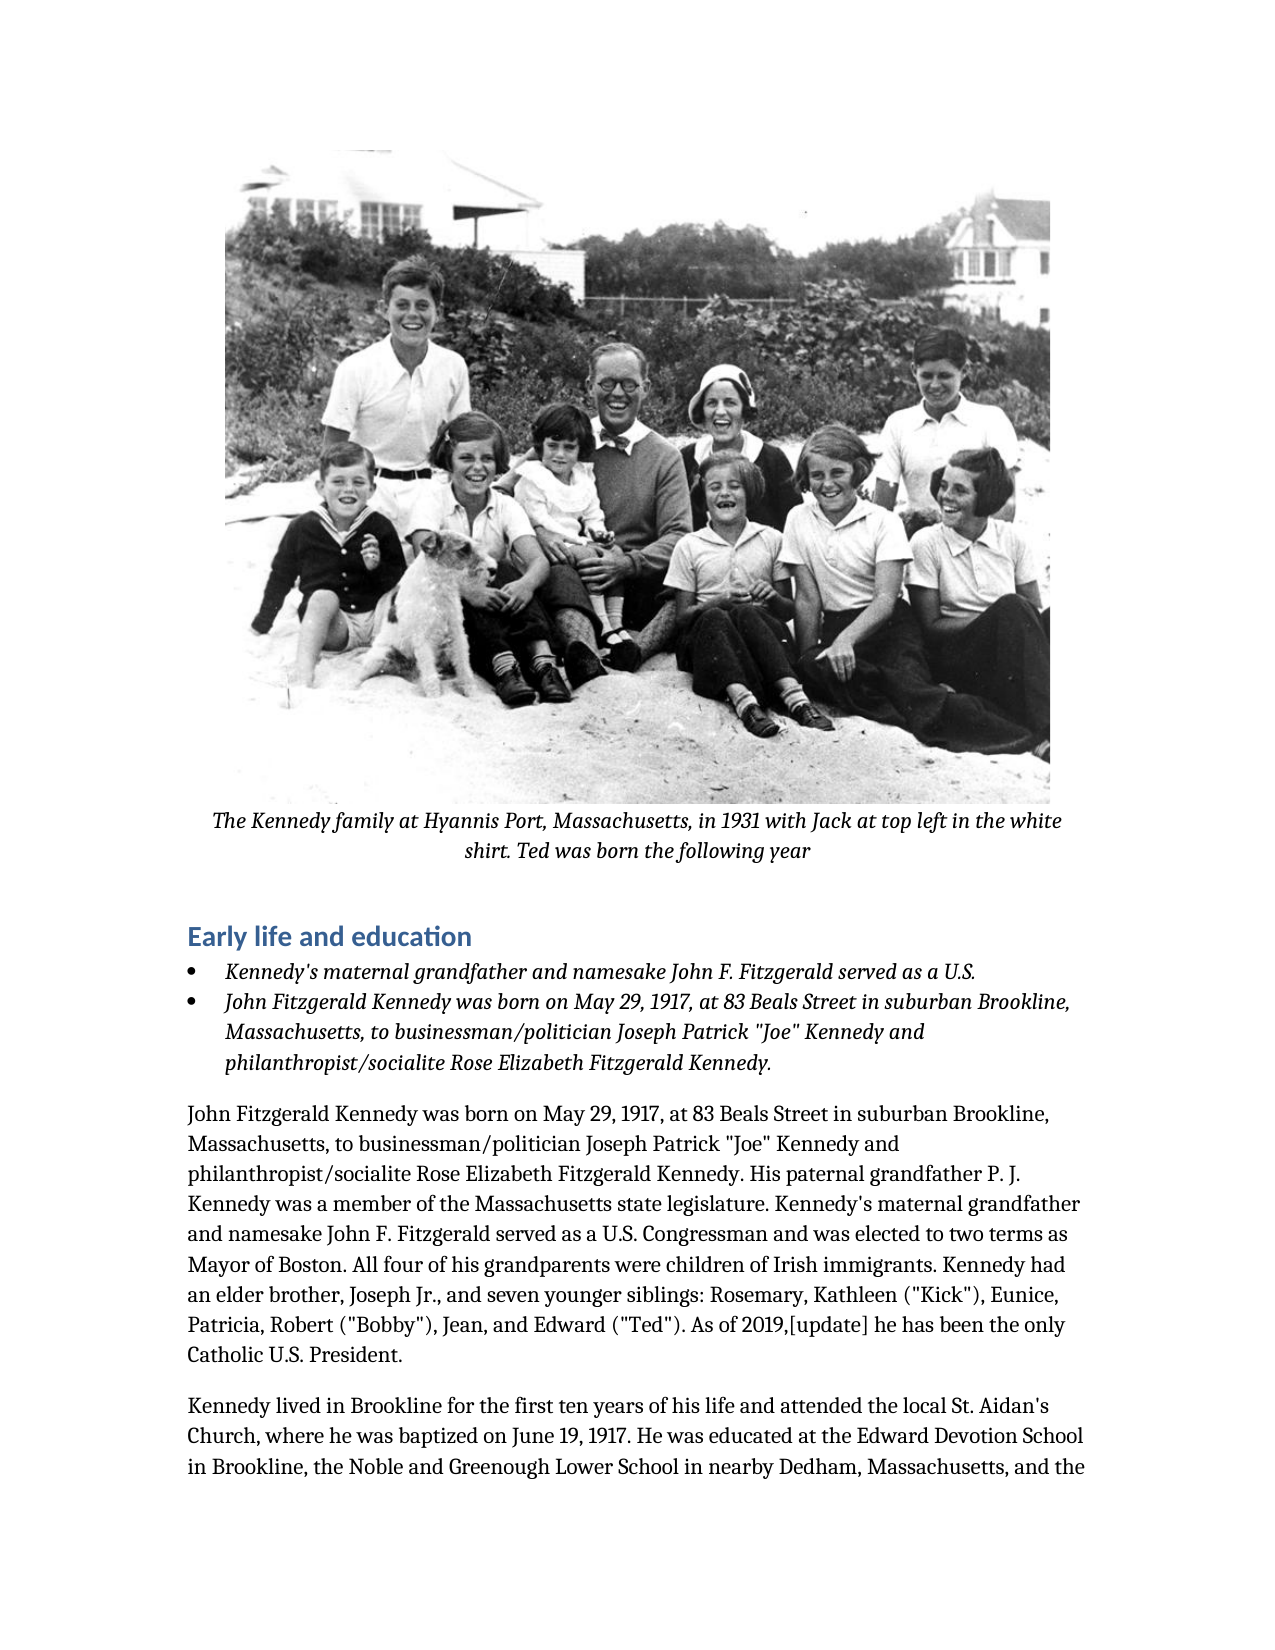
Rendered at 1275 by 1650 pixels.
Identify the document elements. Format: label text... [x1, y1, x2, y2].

text The Kennedy family at Hyannis Port, Massachusetts, in 1931 with Jack at top left in the white shirt. Ted was born the following year [187, 150, 1087, 864]
list Kennedy's maternal grandfather and namesake John F. Fitzgerald served as a U.S. [187, 959, 1087, 985]
text John Fitzgerald Kennedy was born on May 29, 1917, at 83 Beals Street in suburban Brookline, Massachusetts, to businessman/politician Joseph Patrick "Joe" Kennedy and philanthropist/socialite Rose Elizabeth Fitzgerald Kennedy. His paternal grandfather P. J. Kennedy was a member of the Massachusetts state legislature. Kennedy's maternal grandfather and namesake John F. Fitzgerald served as a U.S. Congressman and was elected to two terms as Mayor of Boston. All four of his grandparents were children of Irish immigrants. Kennedy had an elder brother, Joseph Jr., and seven younger siblings: Rosemary, Kathleen ("Kick"), Eunice, Patricia, Robert ("Bobby"), Jean, and Edward ("Ted"). As of 2019,[update] he has been the only Catholic U.S. President. [187, 1100, 1087, 1368]
subtitle Early life and education [187, 918, 1087, 953]
text Kennedy lived in Brookline for the first ten years of his life and attended the local St. Aidan's Church, where he was baptized on June 19, 1917. He was educated at the Edward Devotion School in Brookline, the Noble and Greenough Lower School in nearby Dedham, Massachusetts, and the [187, 1393, 1087, 1480]
list John Fitzgerald Kennedy was born on May 29, 1917, at 83 Beals Street in suburban Brookline, Massachusetts, to businessman/politician Joseph Patrick "Joe" Kennedy and philanthropist/socialite Rose Elizabeth Fitzgerald Kennedy. [187, 989, 1087, 1076]
picture [225, 150, 1050, 804]
